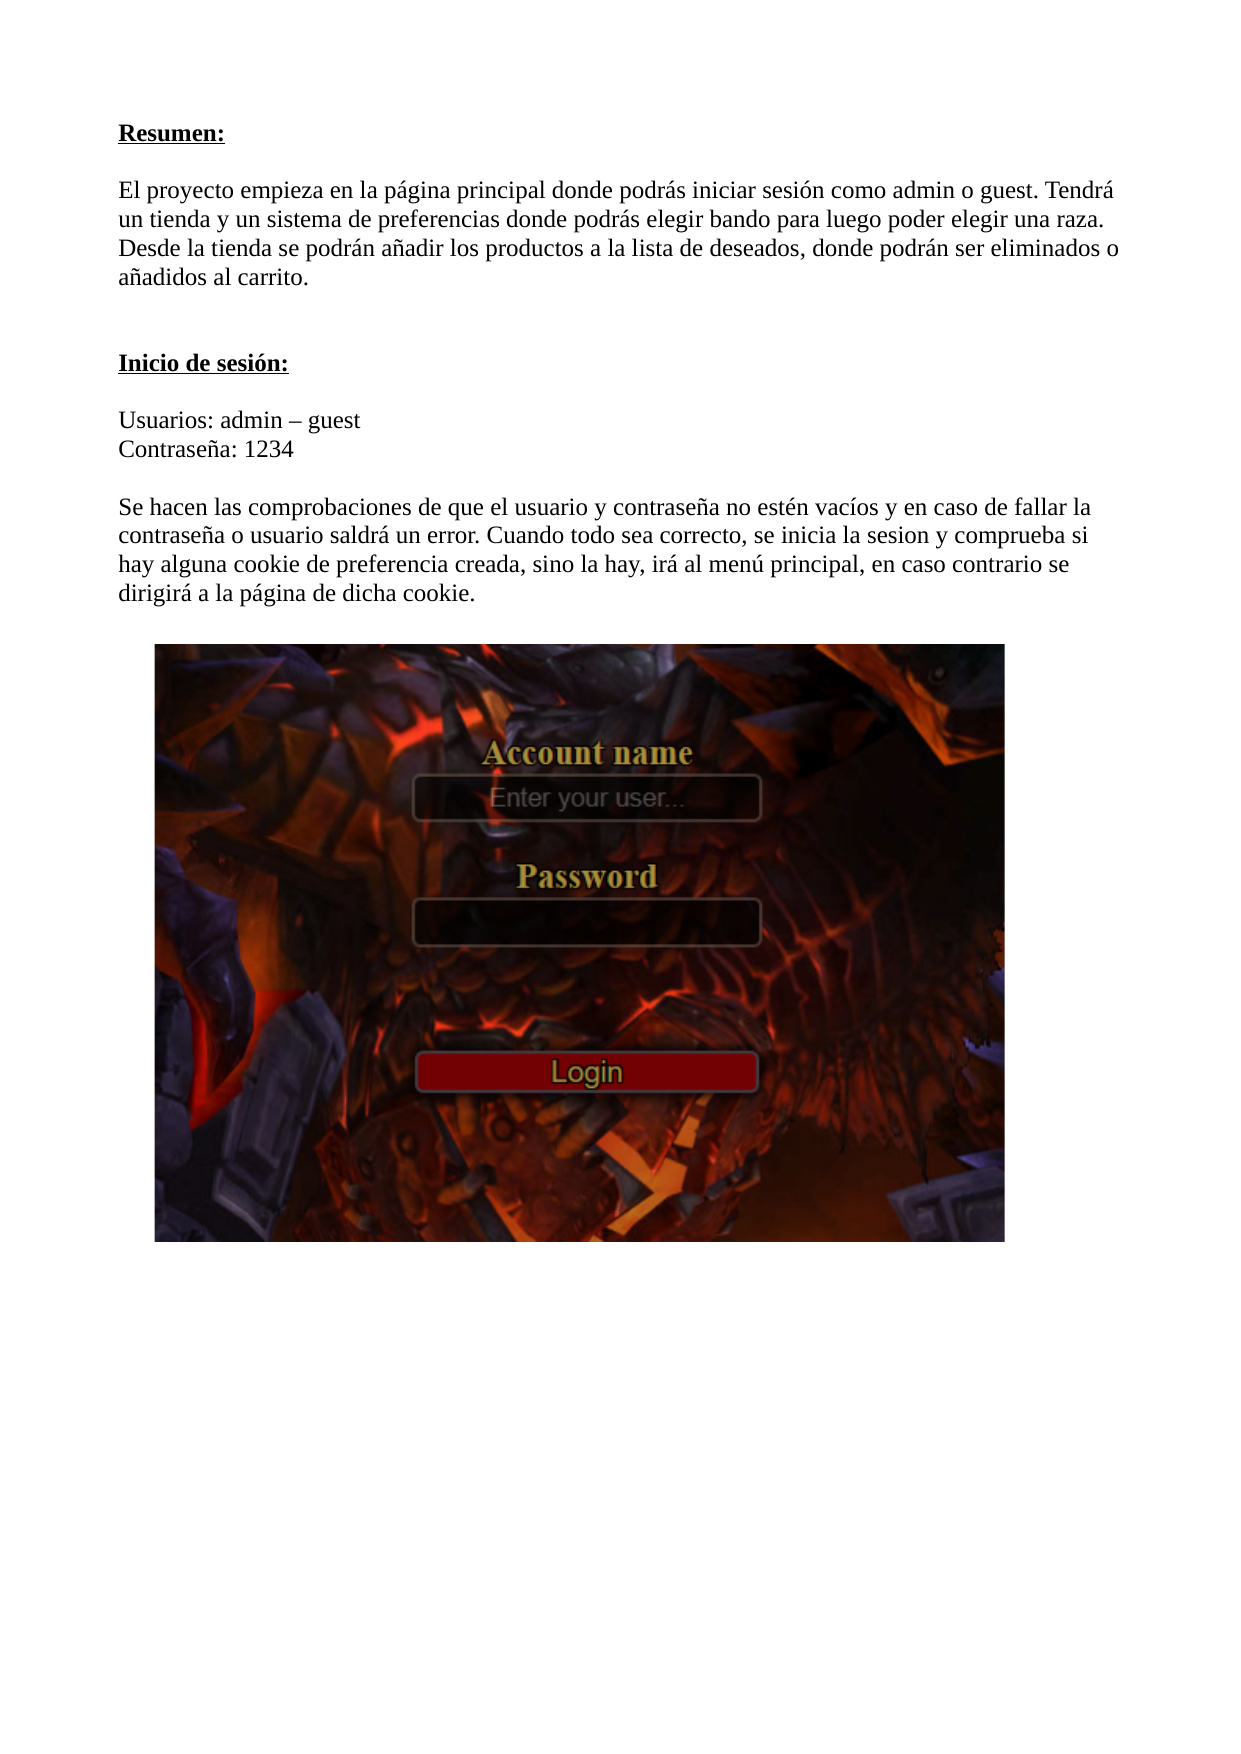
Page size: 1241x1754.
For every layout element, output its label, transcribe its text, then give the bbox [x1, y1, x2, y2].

text Inicio de sesión: [118, 348, 1122, 377]
text El proyecto empieza en la página principal donde podrás iniciar sesión como admin o guest. Tendrá un tienda y un sistema de preferencias donde podrás elegir bando para luego poder elegir una raza. Desde la tienda se podrán añadir los productos a la lista de deseados, donde podrán ser eliminados o añadidos al carrito. [118, 176, 1122, 291]
text Resumen: [118, 118, 1122, 147]
text Se hacen las comprobaciones de que el usuario y contraseña no estén vacíos y en caso de fallar la contraseña o usuario saldrá un error. Cuando todo sea correcto, se inicia la sesion y comprueba si hay alguna cookie de preferencia creada, sino la hay, irá al menú principal, en caso contrario se dirigirá a la página de dicha cookie. [118, 492, 1122, 607]
text Contraseña: 1234 [118, 434, 1122, 463]
picture [154, 644, 1005, 1242]
text Usuarios: admin – guest [118, 406, 1122, 434]
